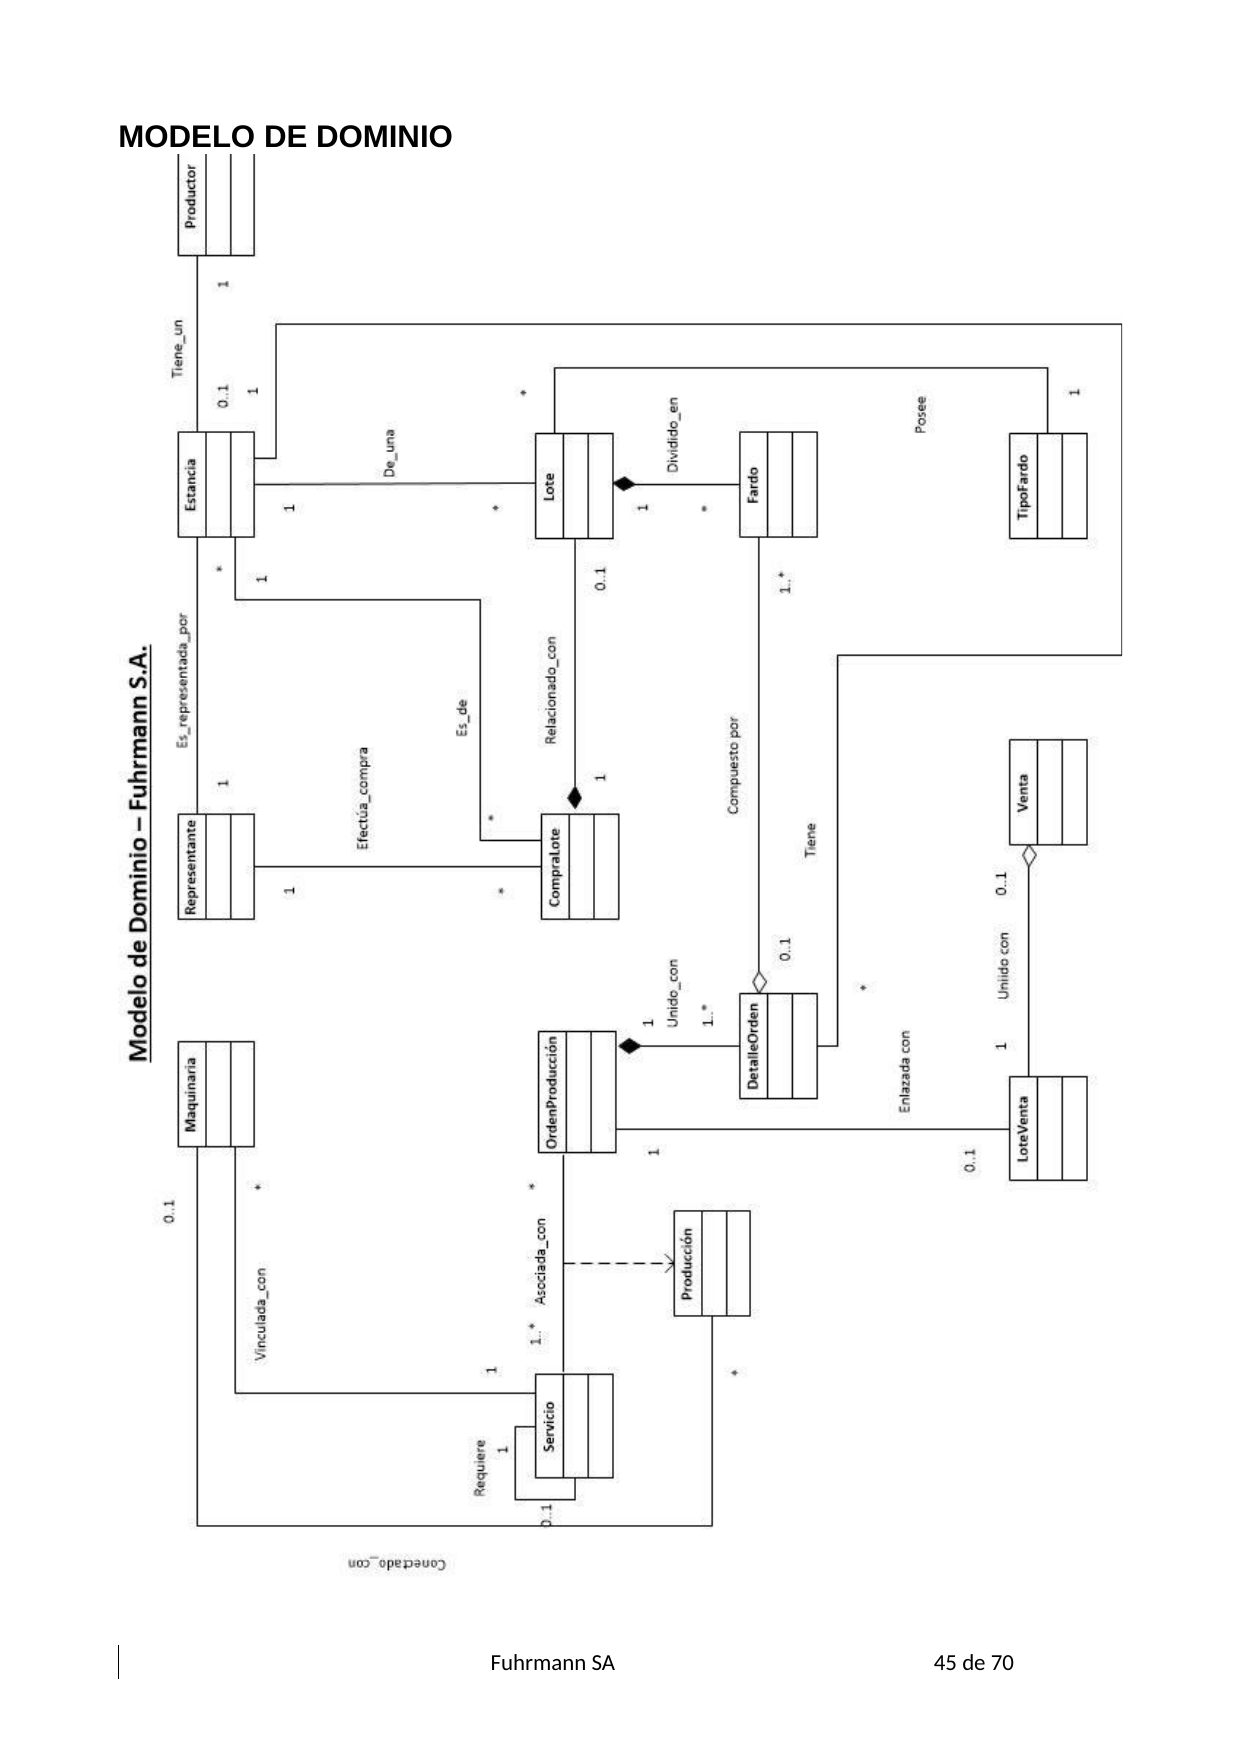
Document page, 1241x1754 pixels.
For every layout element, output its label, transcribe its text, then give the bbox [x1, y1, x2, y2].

picture [118, 154, 1123, 1594]
text MODELO DE DOMINIO [118, 118, 1122, 154]
